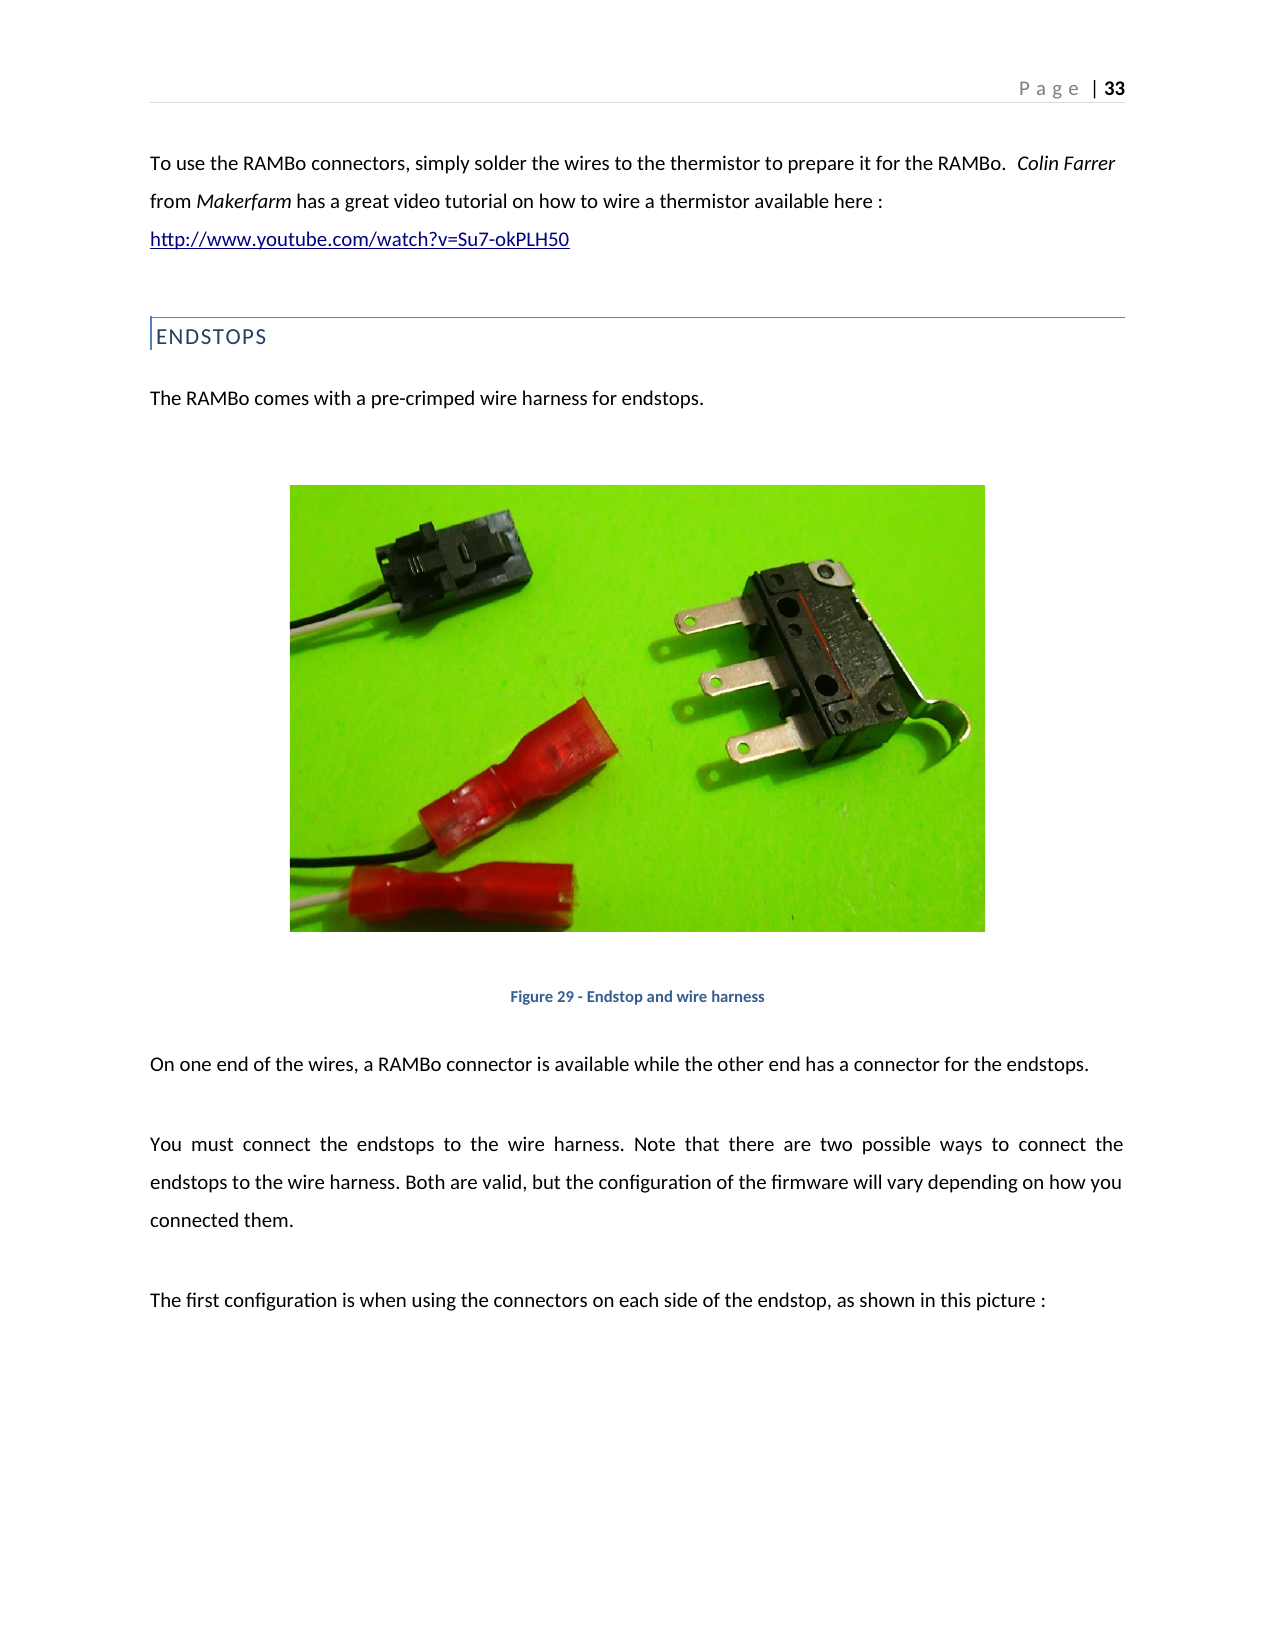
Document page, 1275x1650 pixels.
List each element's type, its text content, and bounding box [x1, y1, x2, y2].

text To use the RAMBo connectors, simply solder the wires to the thermistor to prepare it for the RAMBo. Colin Farrer from Makerfarm has a great video tutorial on how to wire a thermistor available here : http://www.youtube.com/watch?v=Su7-okPLH50 [150, 150, 1125, 252]
subtitle Endstops [152, 318, 1125, 350]
text Figure 29 - Endstop and wire harness [150, 986, 1125, 1007]
text You must connect the endstops to the wire harness. Note that there are two possible ways to connect the endstops to the wire harness. Both are valid, but the configuration of the firmware will vary depending on how you connected them. [150, 1131, 1125, 1233]
text The RAMBo comes with a pre-crimped wire harness for endstops. [150, 385, 1125, 410]
text On one end of the wires, a RAMBo connector is available while the other end has a connector for the endstops. [150, 1051, 1125, 1077]
text The first configuration is when using the connectors on each side of the endstop, as shown in this picture : [150, 1287, 1125, 1312]
